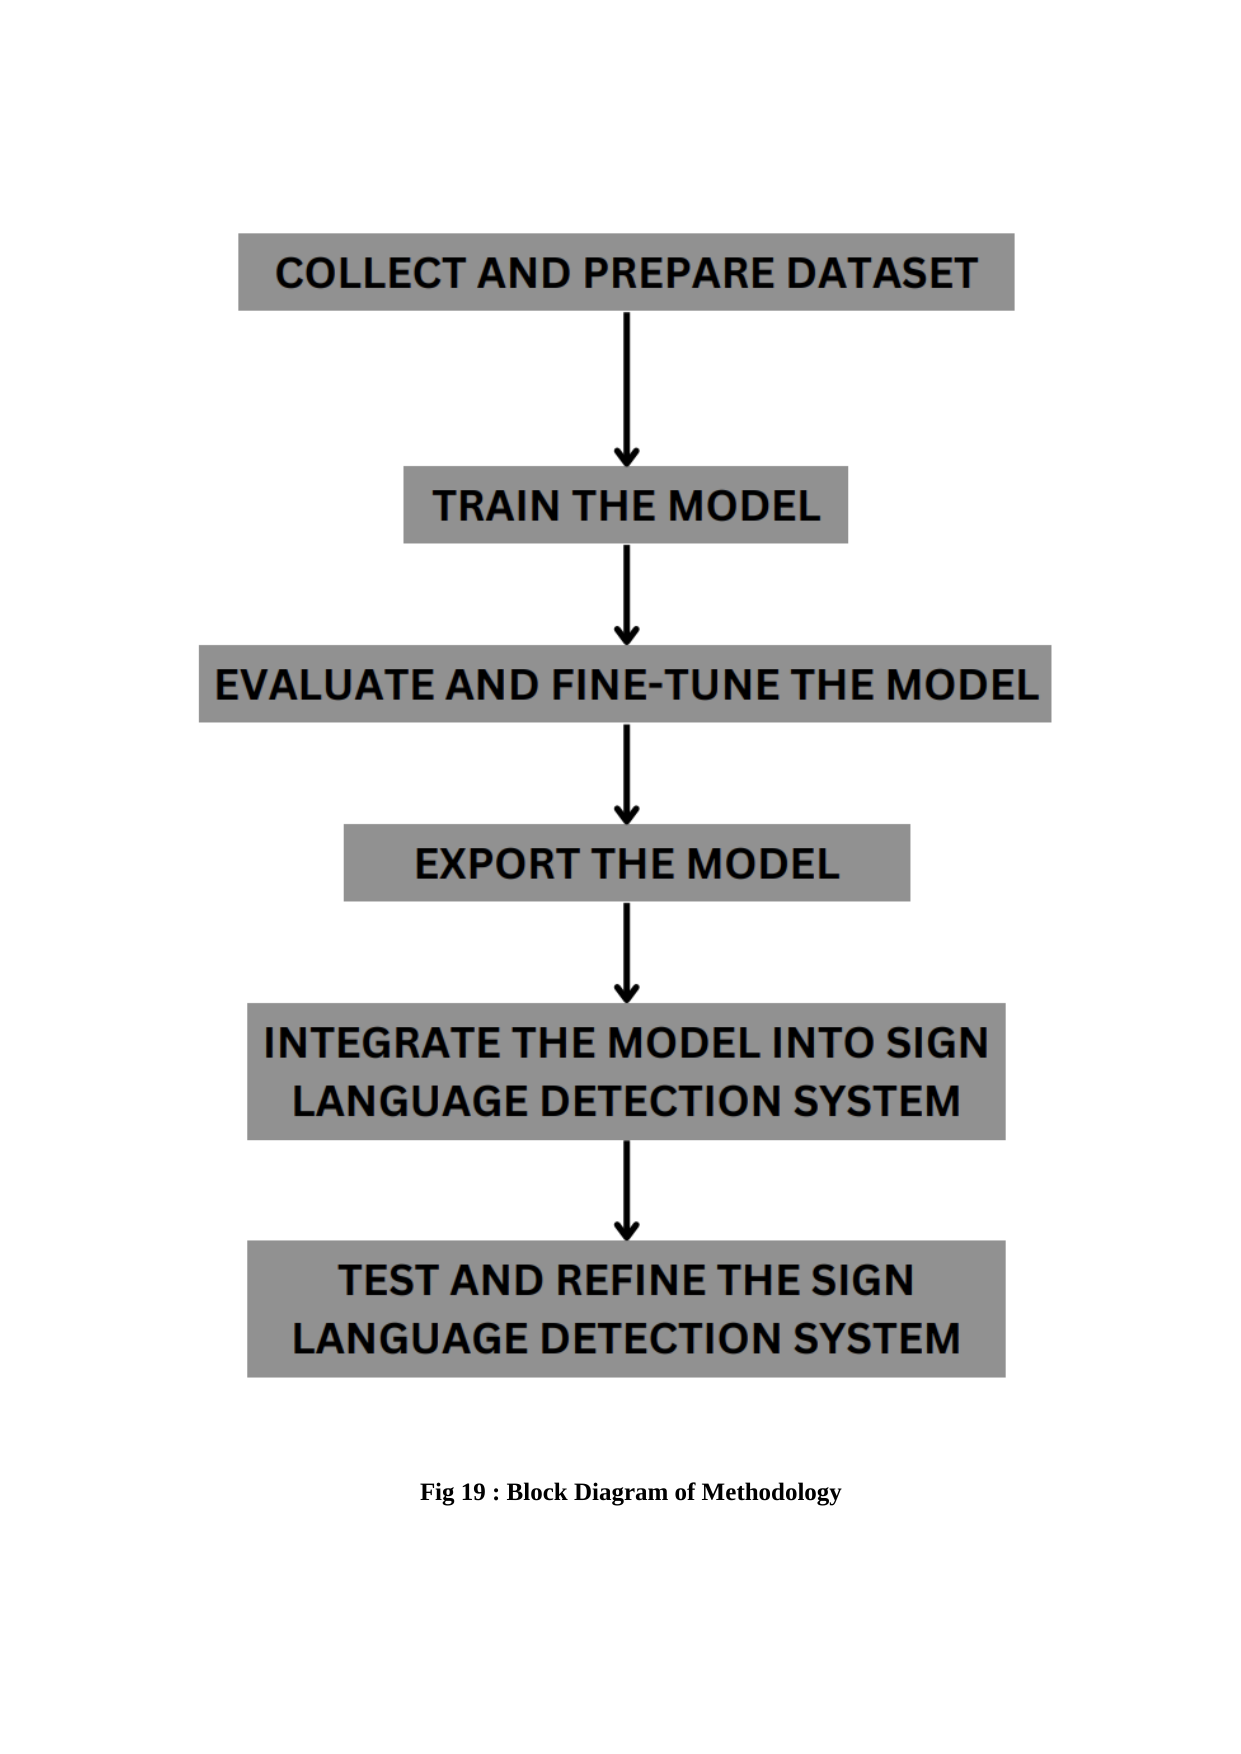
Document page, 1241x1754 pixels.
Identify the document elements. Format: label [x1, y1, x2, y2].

picture [133, 189, 1126, 379]
picture [133, 383, 1126, 1415]
